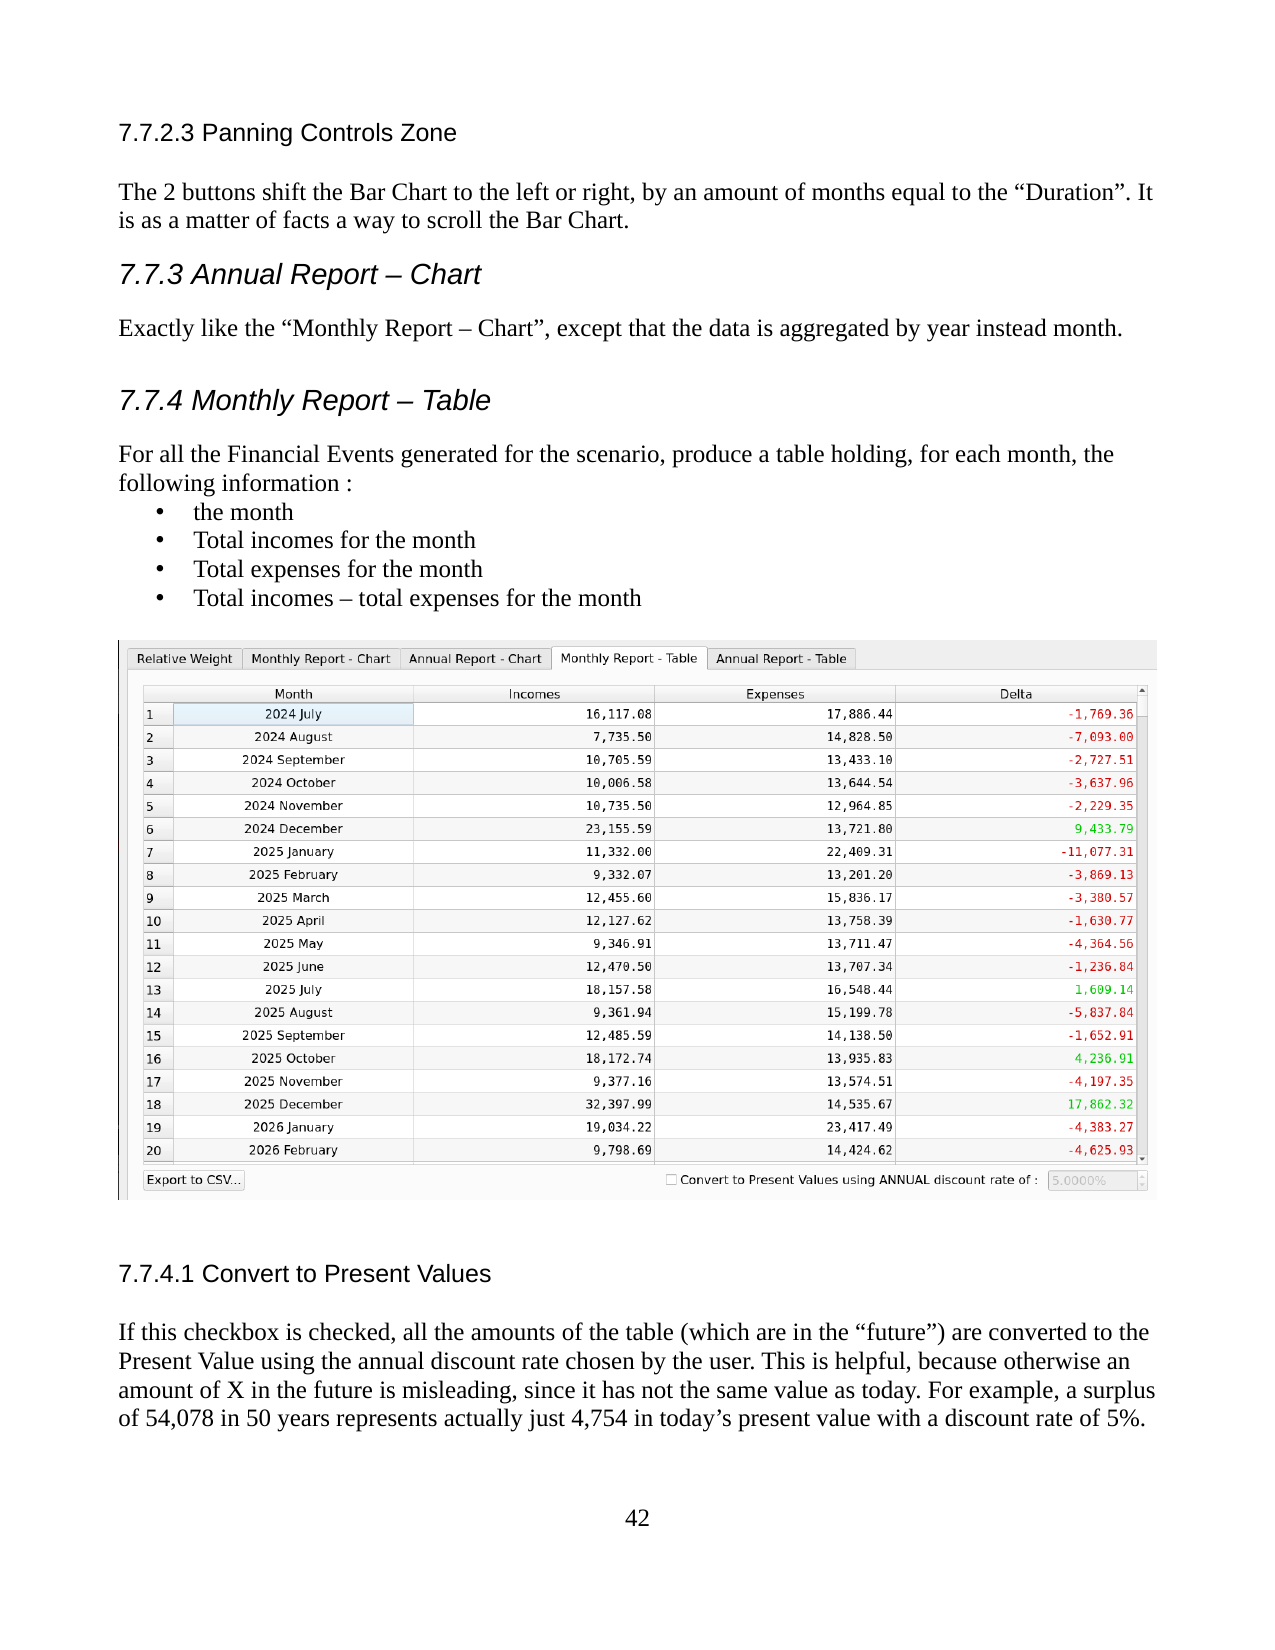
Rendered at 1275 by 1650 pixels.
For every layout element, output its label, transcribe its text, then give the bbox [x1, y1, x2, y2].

picture [118, 640, 1157, 1200]
list Total incomes – total expenses for the month [156, 583, 1157, 612]
subtitle Panning Controls Zone [118, 118, 1157, 147]
subtitle Monthly Report – Table [118, 383, 1157, 417]
list the month [156, 497, 1157, 525]
text The 2 buttons shift the Bar Chart to the left or right, by an amount of months equal to the “Duration”. It is as a matter of facts a way to scroll the Bar Chart. [118, 177, 1157, 234]
subtitle Convert to Present Values [118, 1258, 1157, 1287]
subtitle Annual Report – Chart [118, 257, 1157, 290]
text Exactly like the “Monthly Report – Chart”, except that the data is aggregated by year instead month. [118, 313, 1157, 342]
list Total incomes for the month [156, 525, 1157, 554]
text For all the Financial Events generated for the scenario, produce a table holding, for each month, the following information : [118, 439, 1157, 497]
list Total expenses for the month [156, 554, 1157, 583]
text If this checkbox is checked, all the amounts of the table (which are in the “future”) are converted to the Present Value using the annual discount rate chosen by the user. This is helpful, because otherwise an amount of X in the future is misleading, since it has not the same value as today. For example, a surplus of 54,078 in 50 years represents actually just 4,754 in today’s present value with a discount rate of 5%. [118, 1317, 1157, 1432]
